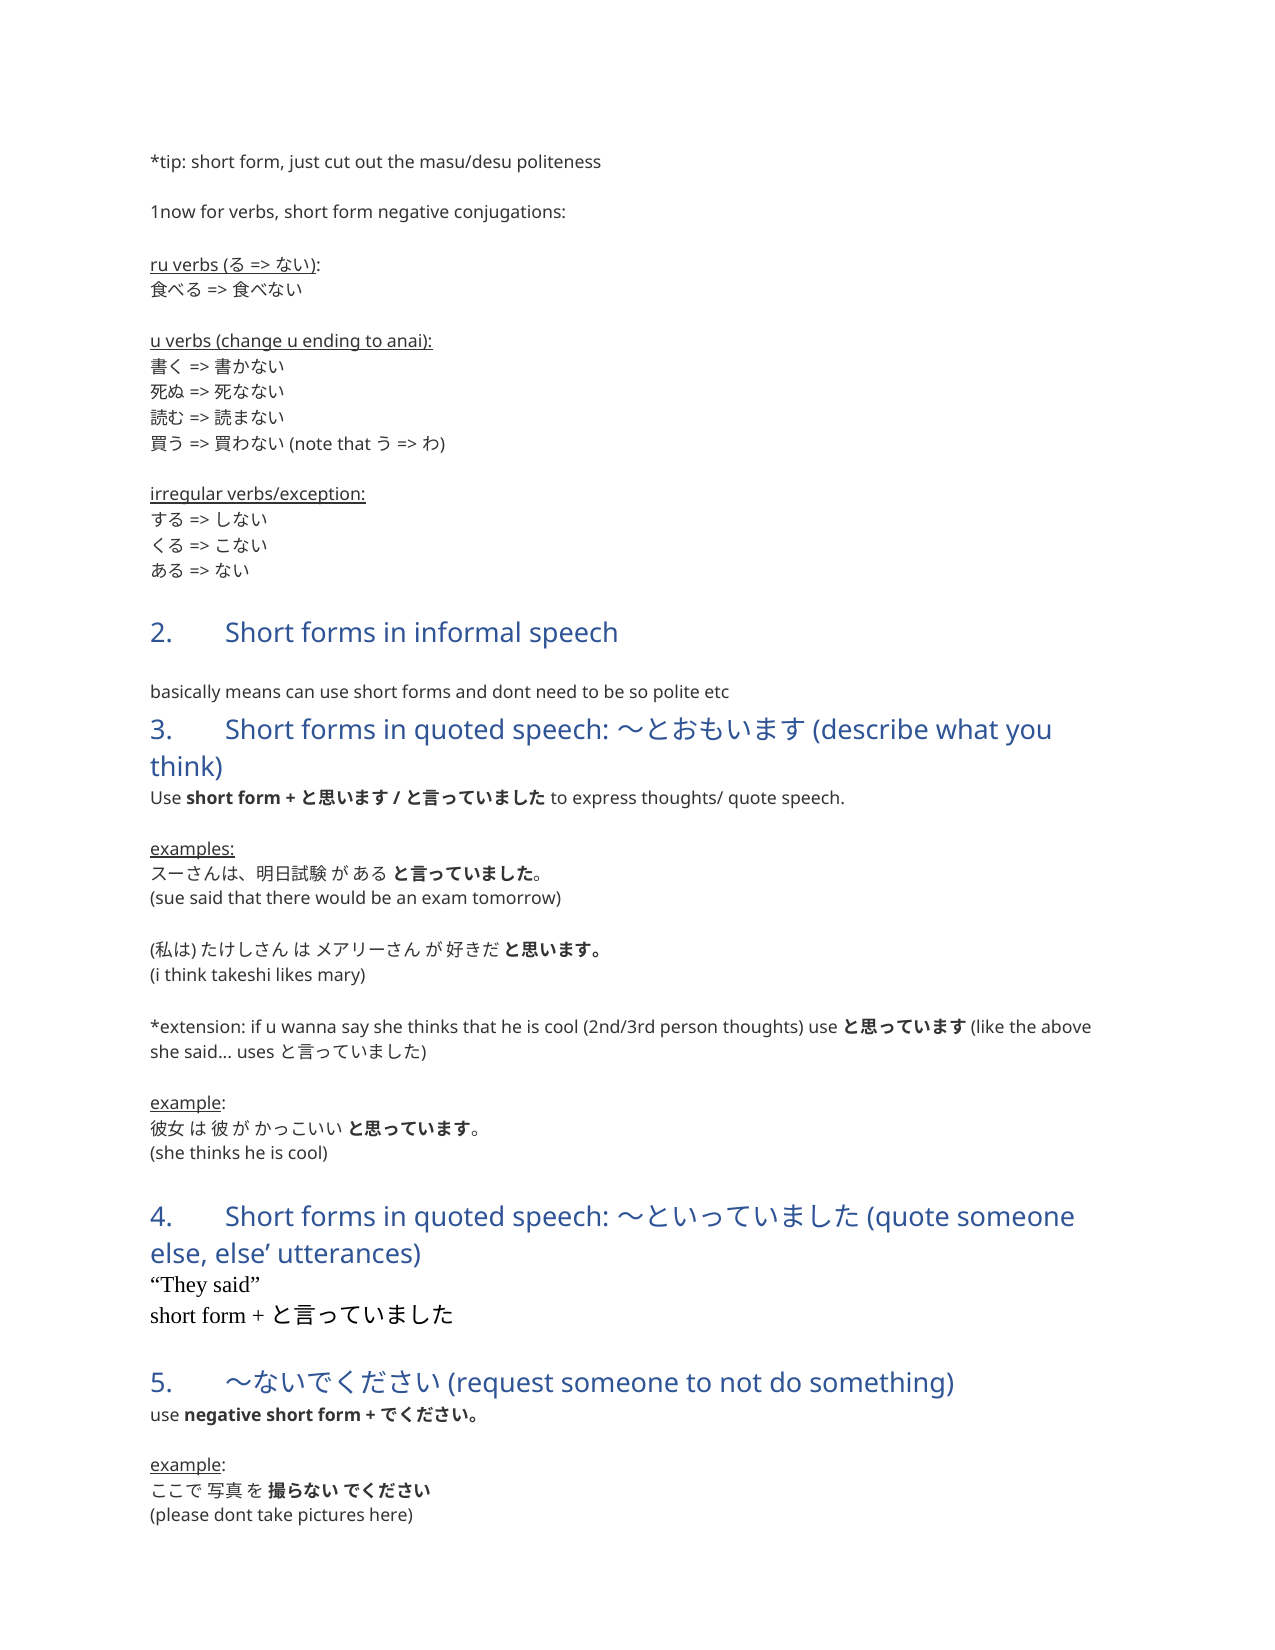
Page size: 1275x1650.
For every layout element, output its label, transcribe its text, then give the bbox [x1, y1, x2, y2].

text basically means can use short forms and dont need to be so polite etc [150, 651, 1125, 703]
text (please dont take pictures here) [150, 1502, 1125, 1527]
subtitle Short forms in quoted speech: ～とおもいます (describe what you think) [150, 708, 1125, 784]
text 書く => 書かない [150, 352, 1125, 378]
text (i think takeshi likes mary) [150, 962, 1125, 986]
text ここで 写真 を 撮らない でください [150, 1477, 1125, 1502]
text くる => こない [150, 532, 1125, 557]
text short form + と言っていました [150, 1297, 1125, 1331]
text “They said” [150, 1271, 1125, 1297]
subtitle ～ないでください (request someone to not do something) [150, 1361, 1125, 1401]
text 読む => 読まない [150, 404, 1125, 430]
text (私は) たけしさん は メアリーさん が 好きだ と思います。 [150, 936, 1125, 962]
text 1now for verbs, short form negative conjugations: [150, 200, 1125, 224]
text (she thinks he is cool) [150, 1140, 1125, 1164]
text use negative short form + でください。 [150, 1401, 1125, 1426]
text u verbs (change u ending to anai): [150, 328, 1125, 352]
text 食べる => 食べない [150, 276, 1125, 302]
text *tip: short form, just cut out the masu/desu politeness [150, 149, 1125, 174]
text ある => ない [150, 557, 1125, 583]
text examples: [150, 836, 1125, 860]
text ru verbs (る => ない): [150, 251, 1125, 276]
text 死ぬ => 死なない [150, 378, 1125, 404]
text (sue said that there would be an exam tomorrow) [150, 886, 1125, 910]
text example: [150, 1090, 1125, 1114]
text irregular verbs/exception: [150, 482, 1125, 506]
text する => しない [150, 506, 1125, 532]
text 彼女 は 彼 が かっこいい と思っています。 [150, 1114, 1125, 1140]
subtitle Short forms in informal speech [150, 614, 1125, 651]
text 買う => 買わない (note that う => わ) [150, 430, 1125, 455]
text example: [150, 1453, 1125, 1477]
text *extension: if u wanna say she thinks that he is cool (2nd/3rd person thoughts) use と思っています (like the above she said... uses と言っていました) [150, 1012, 1125, 1064]
text Use short form + と思います / と言っていました to express thoughts/ quote speech. [150, 784, 1125, 809]
text スーさんは、明日試験 が ある と言っていました。 [150, 860, 1125, 886]
subtitle Short forms in quoted speech: ～といっていました (quote someone else, else’ utterances) [150, 1195, 1125, 1271]
